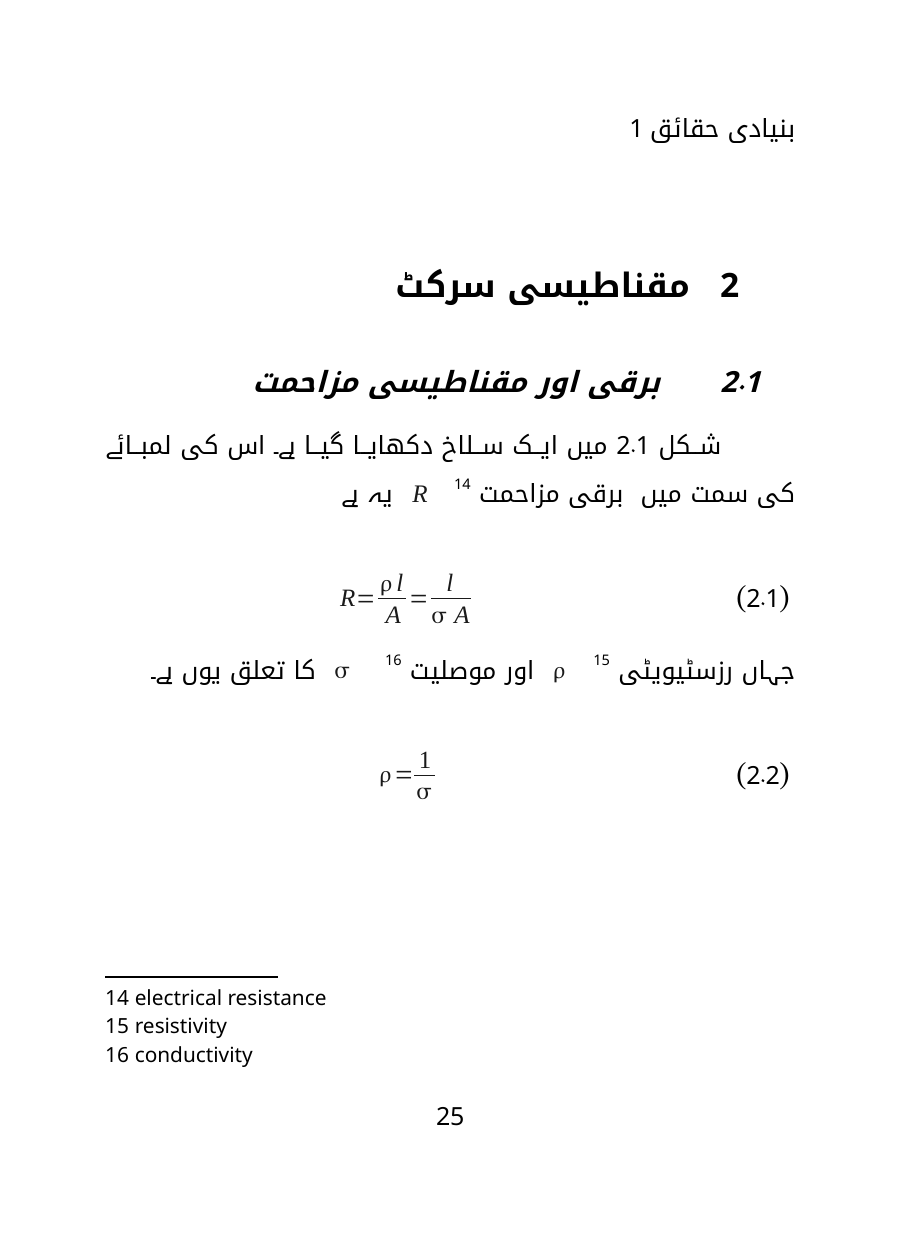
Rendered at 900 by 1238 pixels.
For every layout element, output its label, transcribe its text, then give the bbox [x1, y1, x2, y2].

text resistivity [105, 1012, 795, 1040]
table_header [105, 741, 718, 824]
subtitle برقی اور مقناطیسی مزاحمت [105, 355, 720, 410]
text جہاں رزسٹیویٹی اور موصلیت کا تعلق یوں ہے۔ [105, 647, 795, 694]
table_header (2.2) [718, 741, 795, 824]
table_header [105, 564, 697, 647]
subtitle مقناطیسی سرکٹ [105, 254, 720, 318]
text conductivity [105, 1040, 795, 1068]
text electrical resistance [105, 983, 795, 1012]
text شکل 2.1 میں ایک سلاخ دکھایا گیا ہے۔ اس کی لمبائے کی سمت میں برقی مزاحمت یہ ہے [105, 423, 795, 518]
table_header (2.1) [697, 564, 795, 647]
